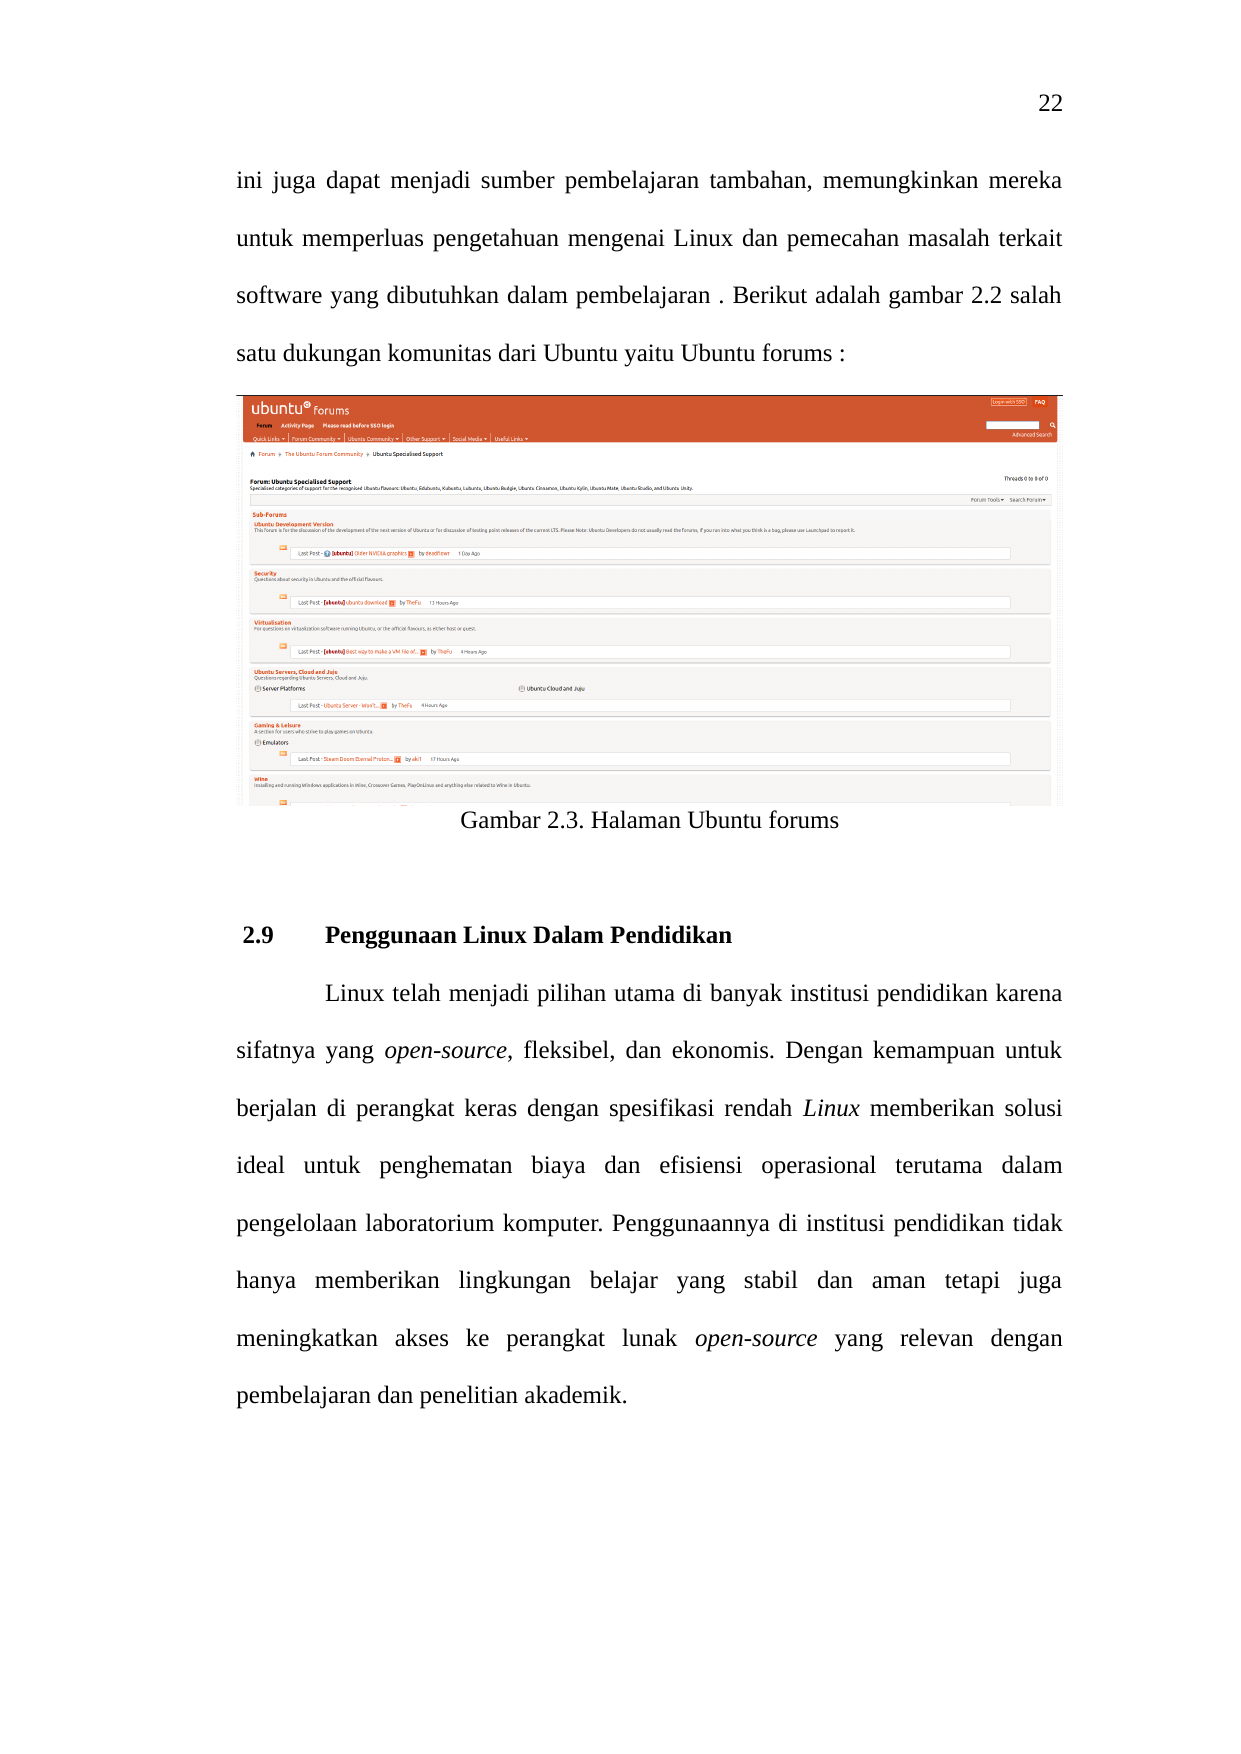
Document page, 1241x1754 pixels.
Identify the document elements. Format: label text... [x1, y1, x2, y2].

text ini juga dapat menjadi sumber pembelajaran tambahan, memungkinkan mereka untuk memperluas pengetahuan mengenai Linux dan pemecahan masalah terkait software yang dibutuhkan dalam pembelajaran . Berikut adalah gambar 2.2 salah satu dukungan komunitas dari Ubuntu yaitu Ubuntu forums : [236, 165, 1063, 367]
subtitle Penggunaan Linux dalam Pendidikan [236, 921, 1063, 949]
text Gambar 2.3. Halaman Ubuntu forums [236, 806, 1063, 834]
picture [236, 395, 1063, 806]
text Linux telah menjadi pilihan utama di banyak institusi pendidikan karena sifatnya yang open-source, fleksibel, dan ekonomis. Dengan kemampuan untuk berjalan di perangkat keras dengan spesifikasi rendah Linux memberikan solusi ideal untuk penghematan biaya dan efisiensi operasional terutama dalam pengelolaan laboratorium komputer. Penggunaannya di institusi pendidikan tidak hanya memberikan lingkungan belajar yang stabil dan aman tetapi juga meningkatkan akses ke perangkat lunak open-source yang relevan dengan pembelajaran dan penelitian akademik. [236, 978, 1063, 1409]
